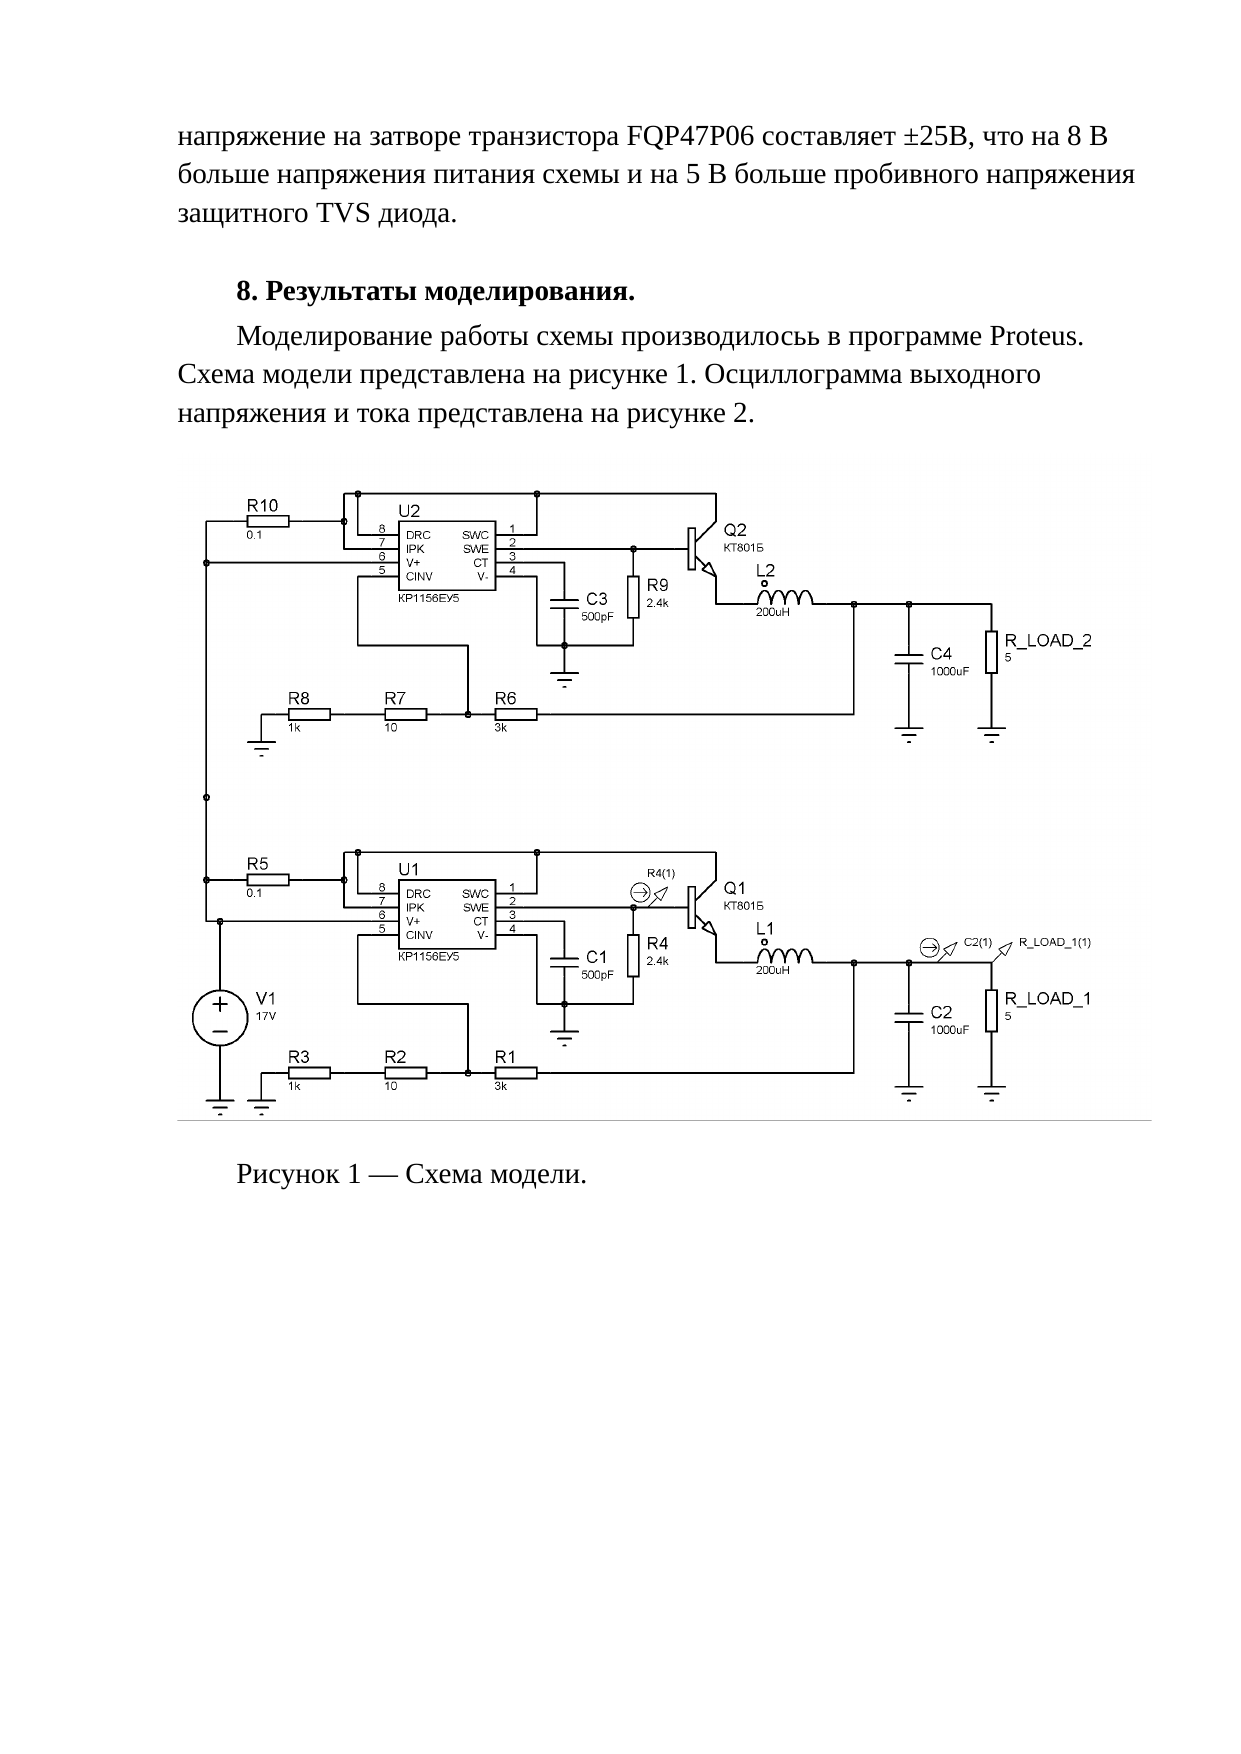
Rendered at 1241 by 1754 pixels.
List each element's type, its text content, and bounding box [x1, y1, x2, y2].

text напряжение на затворе транзистора FQP47P06 составляет ±25В, что на 8 В больше напряжения питания схемы и на 5 В больше пробивного напряжения защитного TVS диода. [177, 118, 1152, 229]
picture [177, 453, 1152, 1121]
text Рисунок 1 — Схема модели. [177, 1156, 1152, 1190]
subtitle 8. Результаты моделирования. [177, 273, 1152, 307]
text Моделирование работы схемы производилосьь в программе Proteus. Схема модели представлена на рисунке 1. Осциллограмма выходного напряжения и тока представлена на рисунке 2. [177, 318, 1152, 428]
